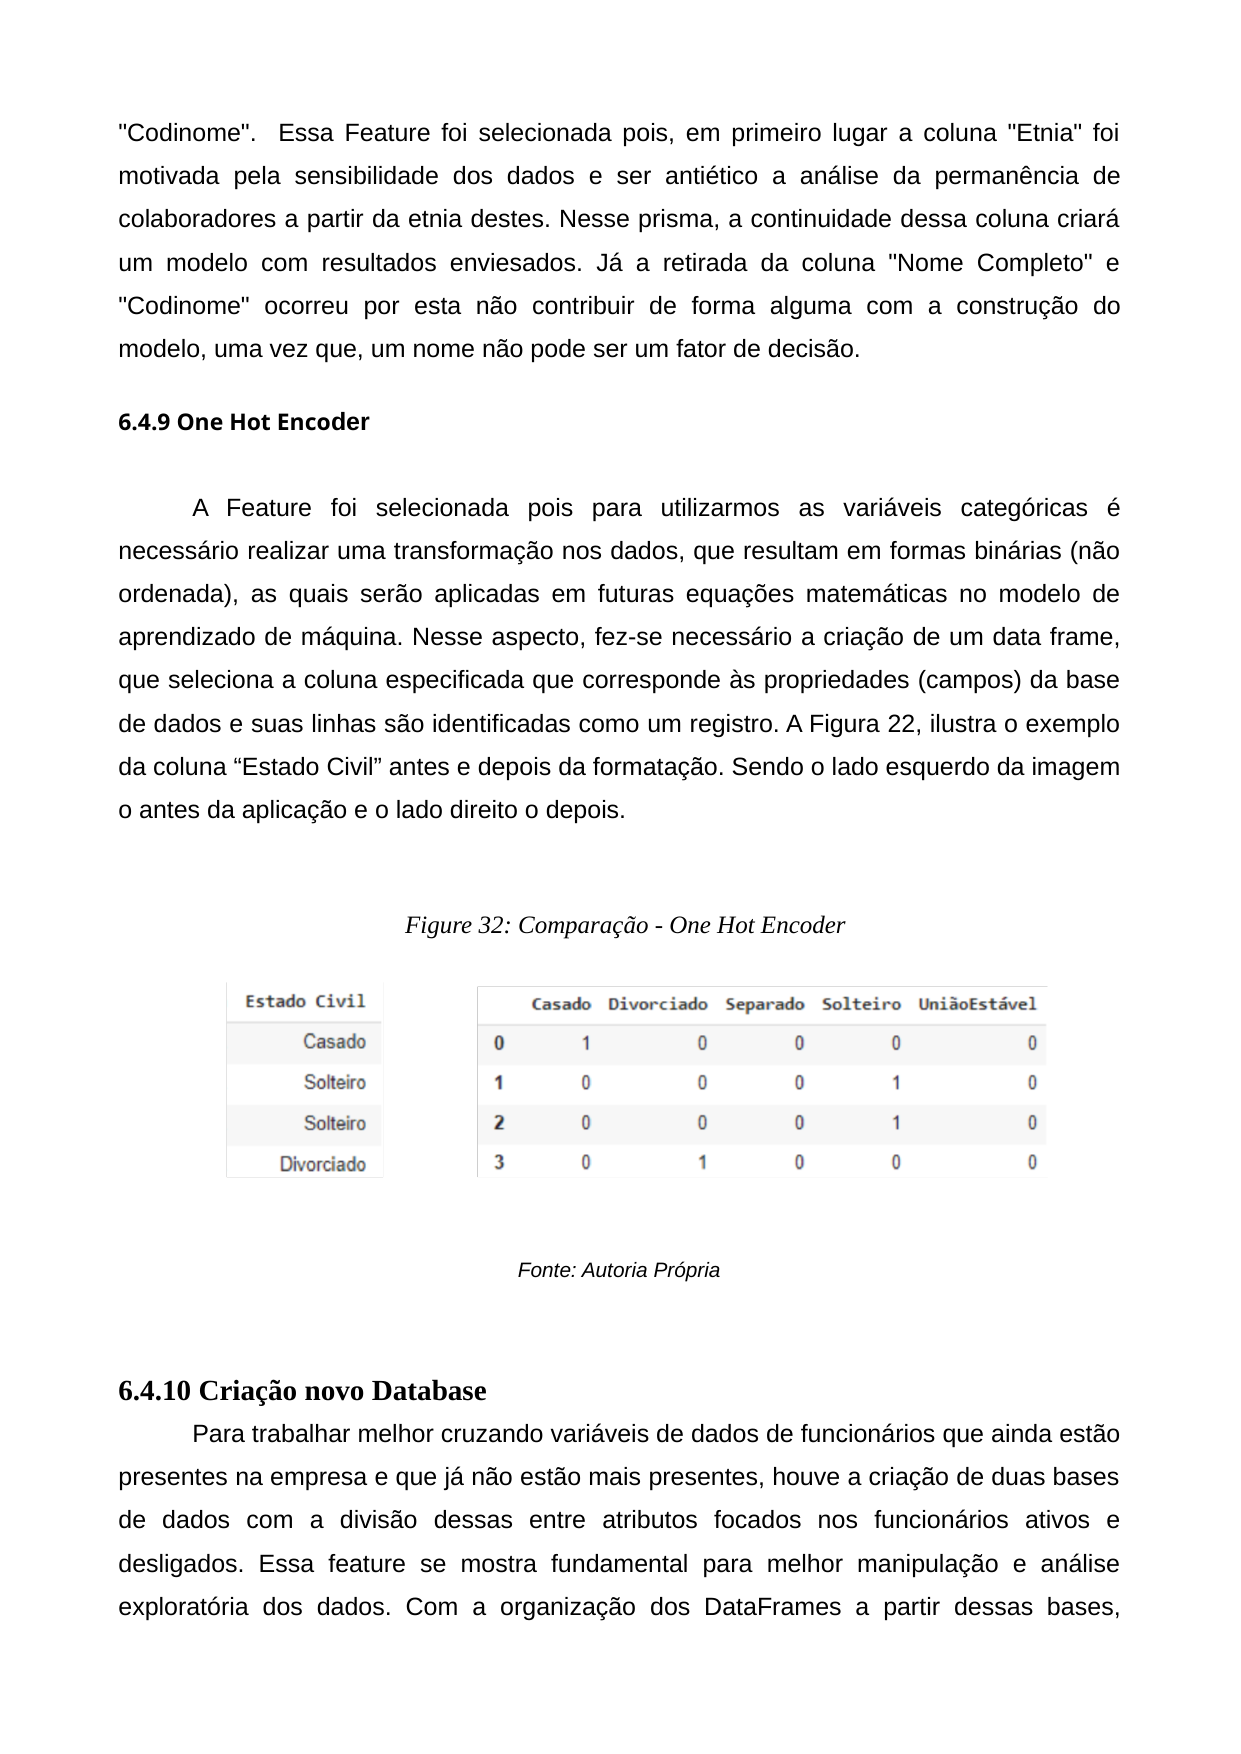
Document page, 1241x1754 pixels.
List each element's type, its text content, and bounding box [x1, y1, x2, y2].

text A Feature foi selecionada pois para utilizarmos as variáveis categóricas é necessário realizar uma transformação nos dados, que resultam em formas binárias (não ordenada), as quais serão aplicadas em futuras equações matemáticas no modelo de aprendizado de máquina. Nesse aspecto, fez-se necessário a criação de um data frame, que seleciona a coluna especificada que corresponde às propriedades (campos) da base de dados e suas linhas são identificadas como um registro. A Figura 22, ilustra o exemplo da coluna “Estado Civil” antes e depois da formatação. Sendo o lado esquerdo da imagem o antes da aplicação e o lado direito o depois. [118, 493, 1122, 823]
text Para trabalhar melhor cruzando variáveis de dados de funcionários que ainda estão presentes na empresa e que já não estão mais presentes, houve a criação de duas bases de dados com a divisão dessas entre atributos focados nos funcionários ativos e desligados. Essa feature se mostra fundamental para melhor manipulação e análise exploratória dos dados. Com a organização dos DataFrames a partir dessas bases, [118, 1419, 1122, 1620]
text "Codinome". Essa Feature foi selecionada pois, em primeiro lugar a coluna "Etnia" foi motivada pela sensibilidade dos dados e ser antiético a análise da permanência de colaboradores a partir da etnia destes. Nesse prisma, a continuidade dessa coluna criará um modelo com resultados enviesados. Já a retirada da coluna "Nome Completo" e "Codinome" ocorreu por esta não contribuir de forma alguma com a construção do modelo, uma vez que, um nome não pode ser um fator de decisão. [118, 118, 1122, 362]
text Figure 32: Comparação - One Hot Encoder [149, 911, 1104, 939]
subtitle 6.4.10 Criação novo Database [118, 1373, 1122, 1407]
picture [149, 962, 1104, 1240]
subtitle 6.4.9 One Hot Encoder [118, 406, 1122, 437]
text Fonte: Autoria Própria [118, 881, 1122, 1281]
